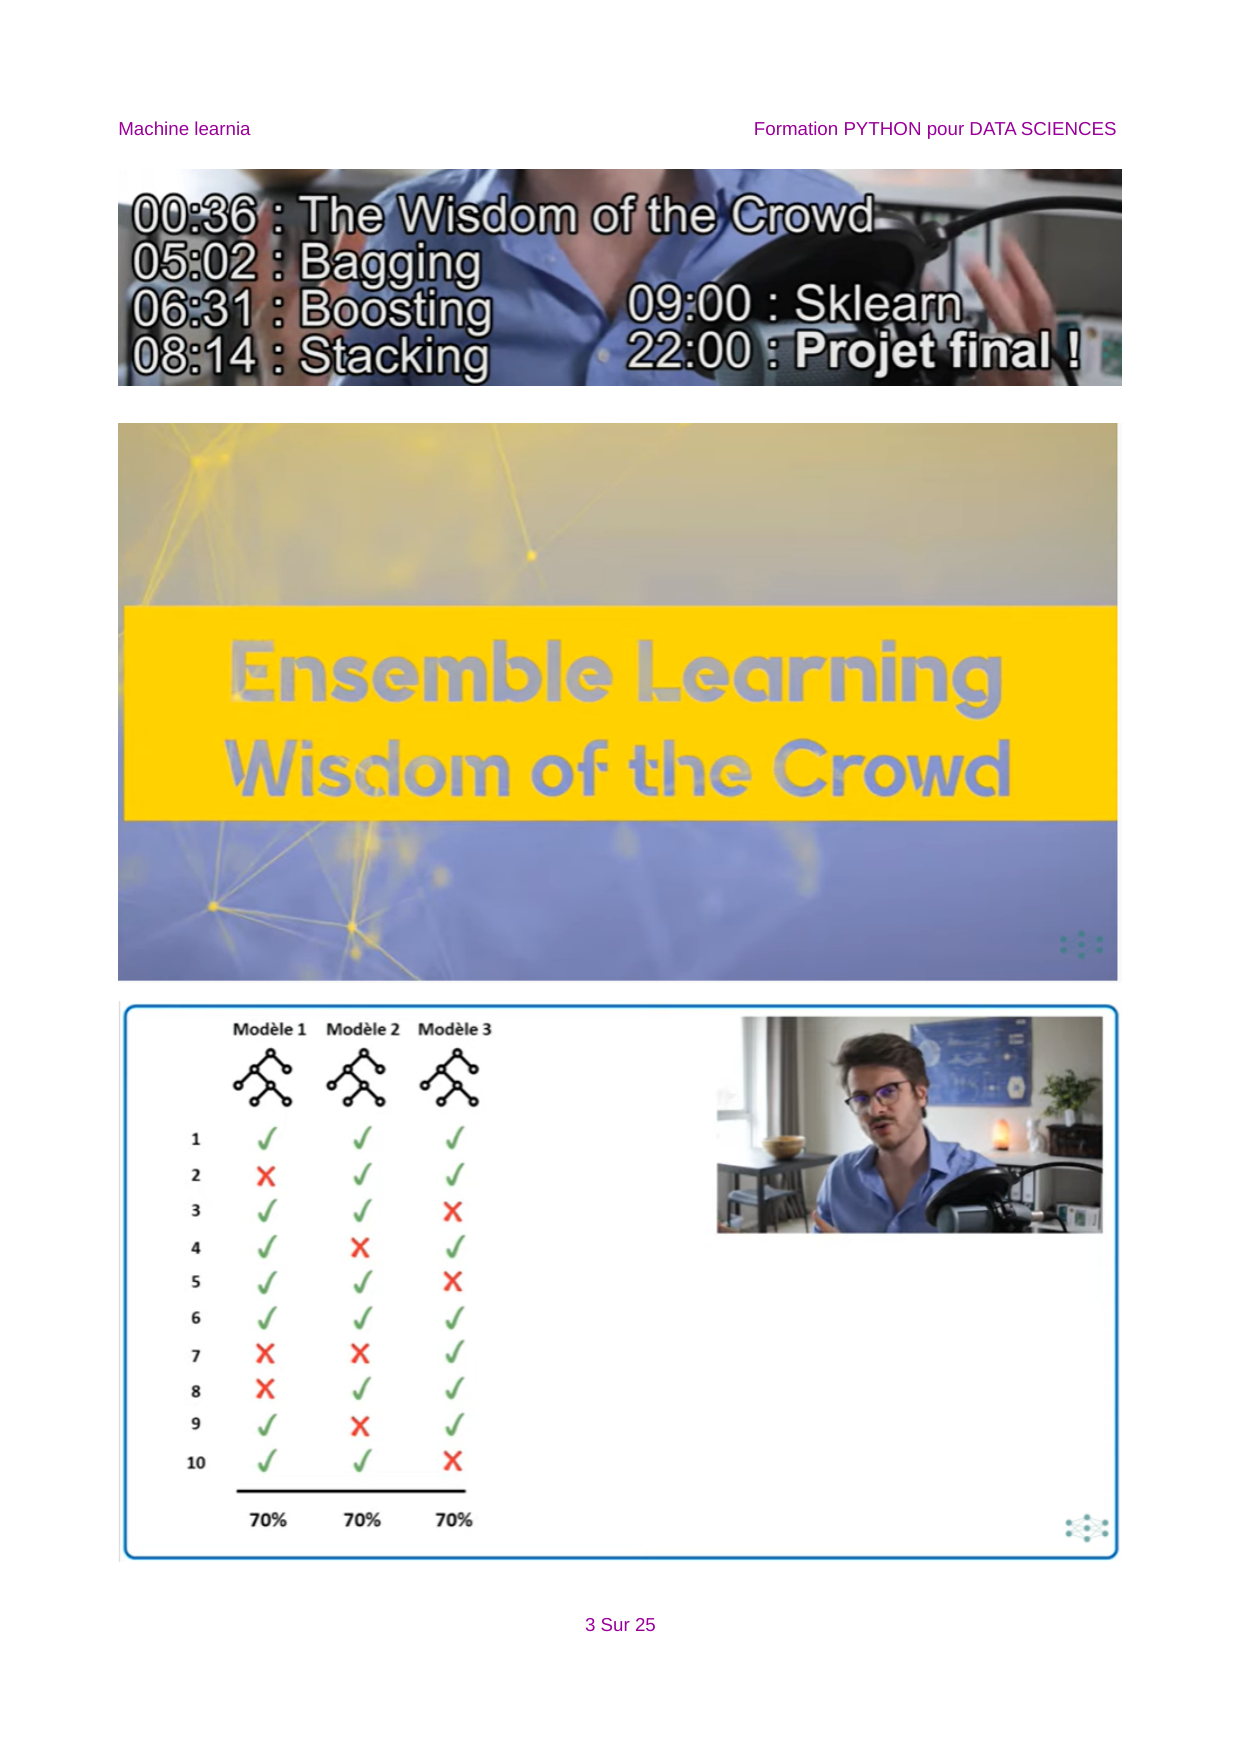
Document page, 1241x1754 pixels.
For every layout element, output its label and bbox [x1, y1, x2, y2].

picture [118, 1001, 1122, 1562]
picture [118, 423, 1122, 983]
picture [118, 169, 1122, 386]
